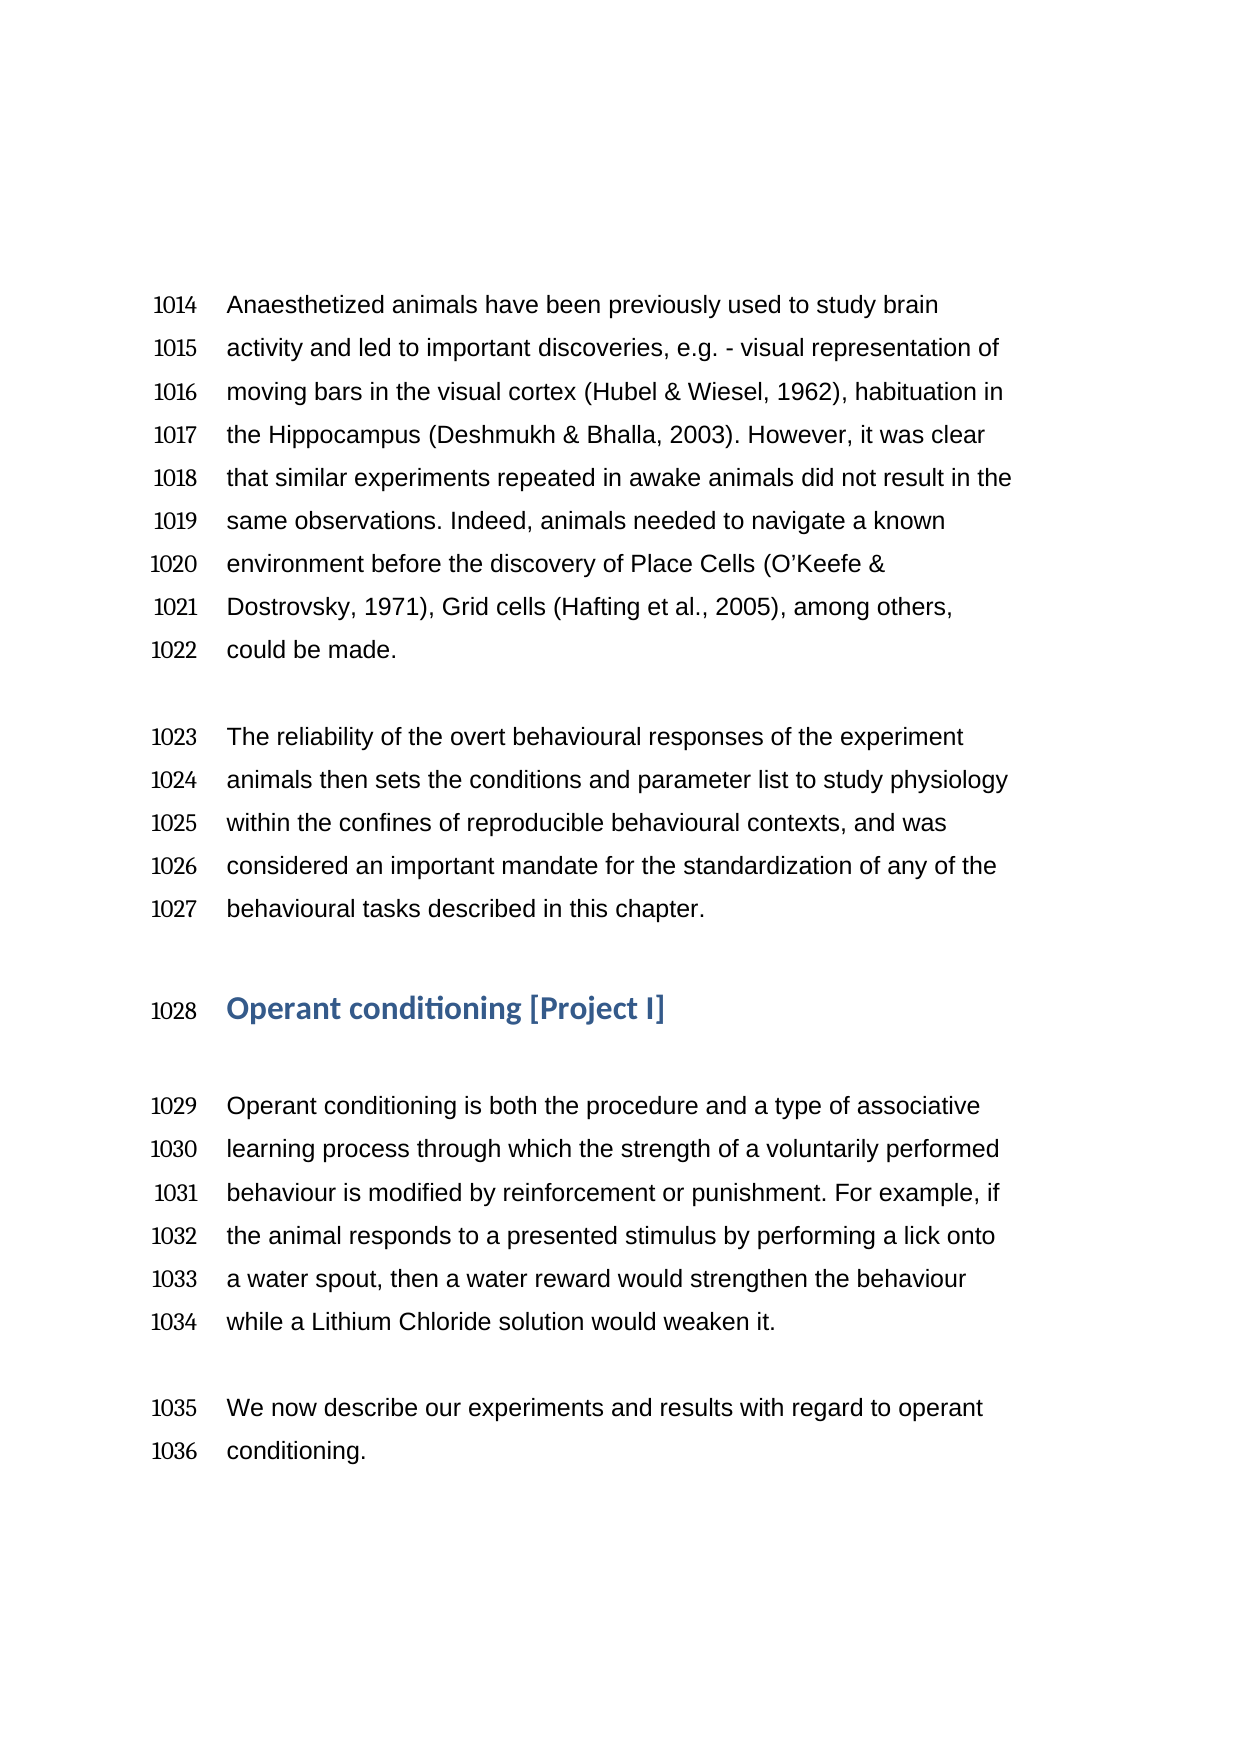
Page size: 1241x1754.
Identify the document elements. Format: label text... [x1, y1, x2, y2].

text Operant conditioning is both the procedure and a type of associative learning process through which the strength of a voluntarily performed behaviour is modified by reinforcement or punishment. For example, if the animal responds to a presented stimulus by performing a lick onto a water spout, then a water reward would strengthen the behaviour while a Lithium Chloride solution would weaken it. [226, 1091, 1014, 1336]
text The reliability of the overt behavioural responses of the experiment animals then sets the conditions and parameter list to study physiology within the confines of reproducible behavioural contexts, and was considered an important mandate for the standardization of any of the behavioural tasks described in this chapter. [226, 722, 1014, 923]
text We now describe our experiments and results with regard to operant conditioning. [226, 1393, 1014, 1465]
subtitle Operant conditioning [Project I] [226, 987, 1014, 1028]
text Anaesthetized animals have been previously used to study brain activity and led to important discoveries, e.g. - visual representation of moving bars in the visual cortex (Hubel & Wiesel, 1962), habituation in the Hippocampus (Deshmukh & Bhalla, 2003). However, it was clear that similar experiments repeated in awake animals did not result in the same observations. Indeed, animals needed to navigate a known environment before the discovery of Place Cells (O’Keefe & Dostrovsky, 1971)⁠, Grid cells (Hafting et al., 2005)⁠, among others, could be made. [226, 290, 1014, 664]
